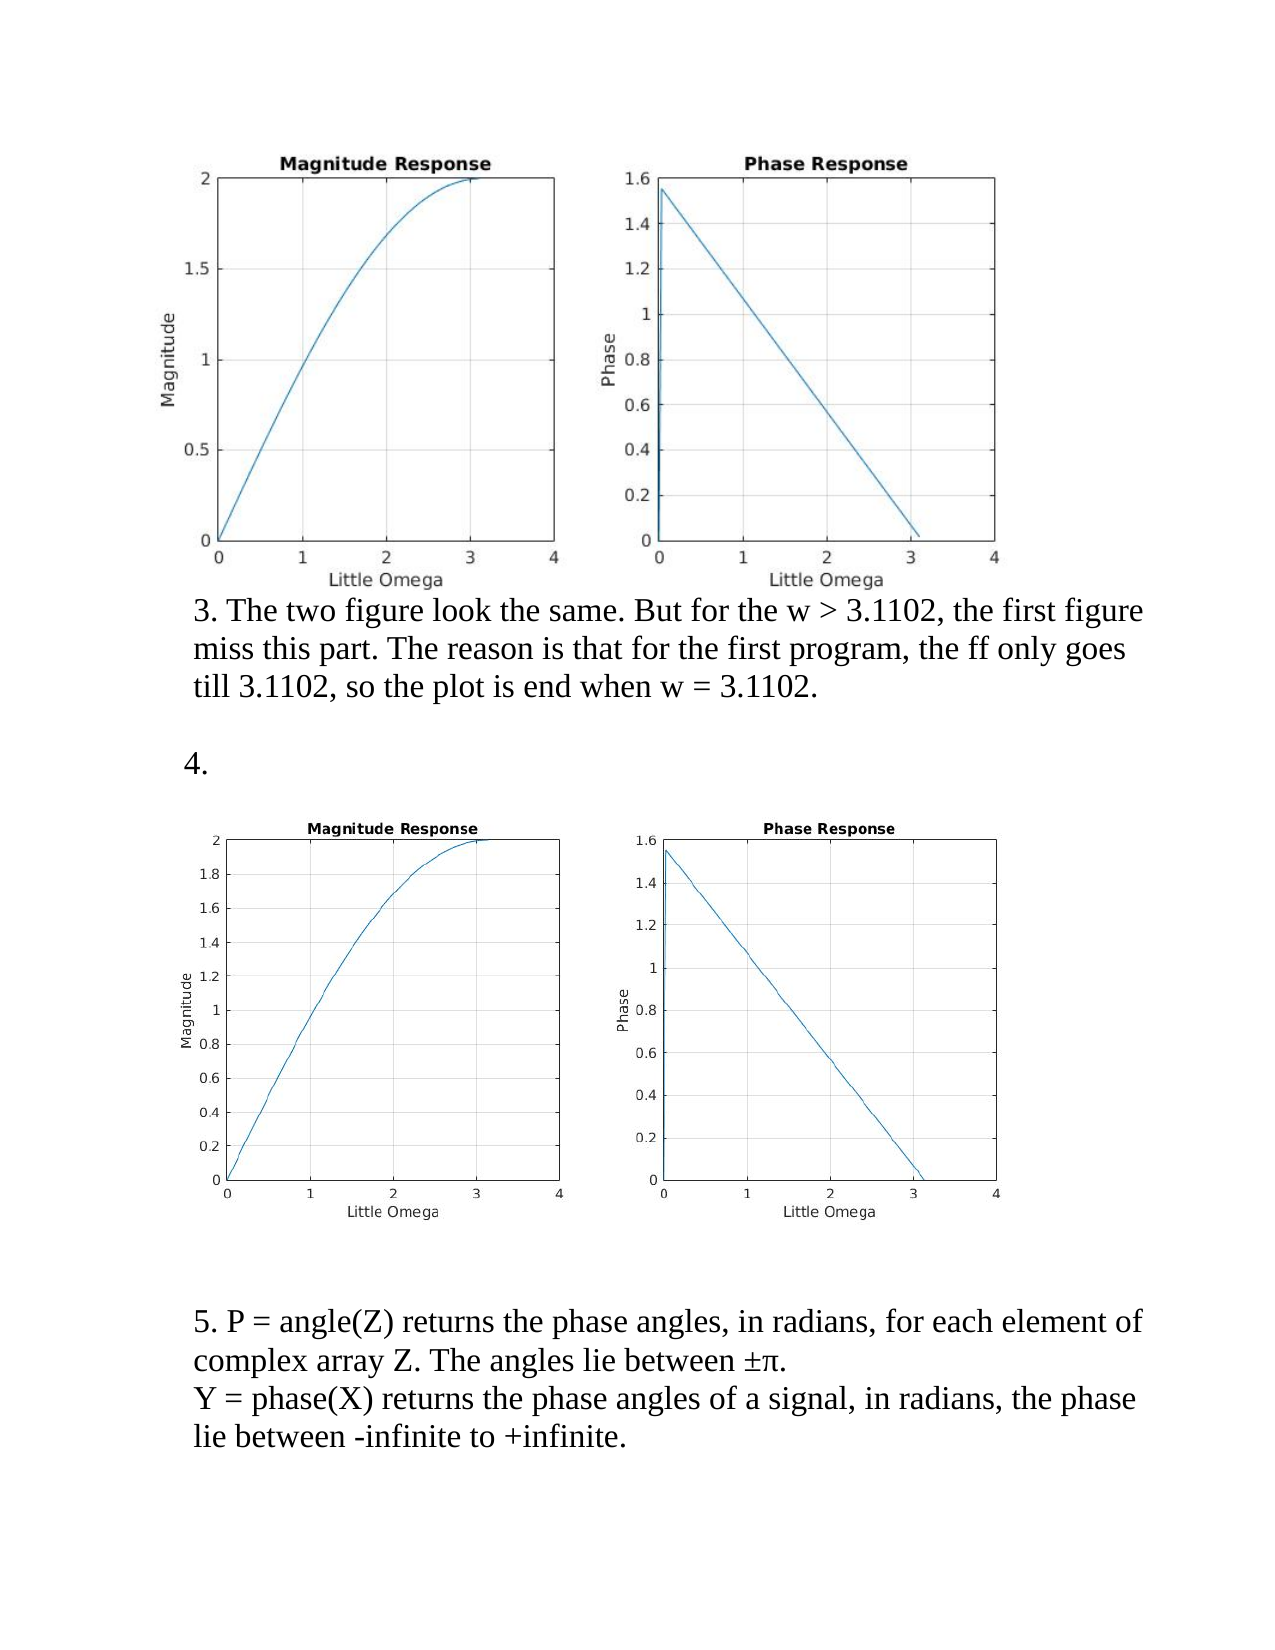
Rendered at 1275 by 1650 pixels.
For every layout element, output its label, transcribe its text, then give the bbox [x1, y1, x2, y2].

text 3. The two figure look the same. But for the w > 3.1102, the first figure miss this part. The reason is that for the first program, the ff only goes till 3.1102, so the plot is end when w = 3.1102. [193, 118, 1157, 705]
text 4. [184, 743, 1157, 782]
list Y = phase(X) returns the phase angles of a signal, in radians, the phase lie between -infinite to +infinite. [156, 1378, 1157, 1455]
picture [88, 145, 1090, 591]
list 5. P = angle(Z) returns the phase angles, in radians, for each element of complex array Z. The angles lie between ±π. [156, 1302, 1157, 1378]
picture [97, 809, 1090, 1225]
